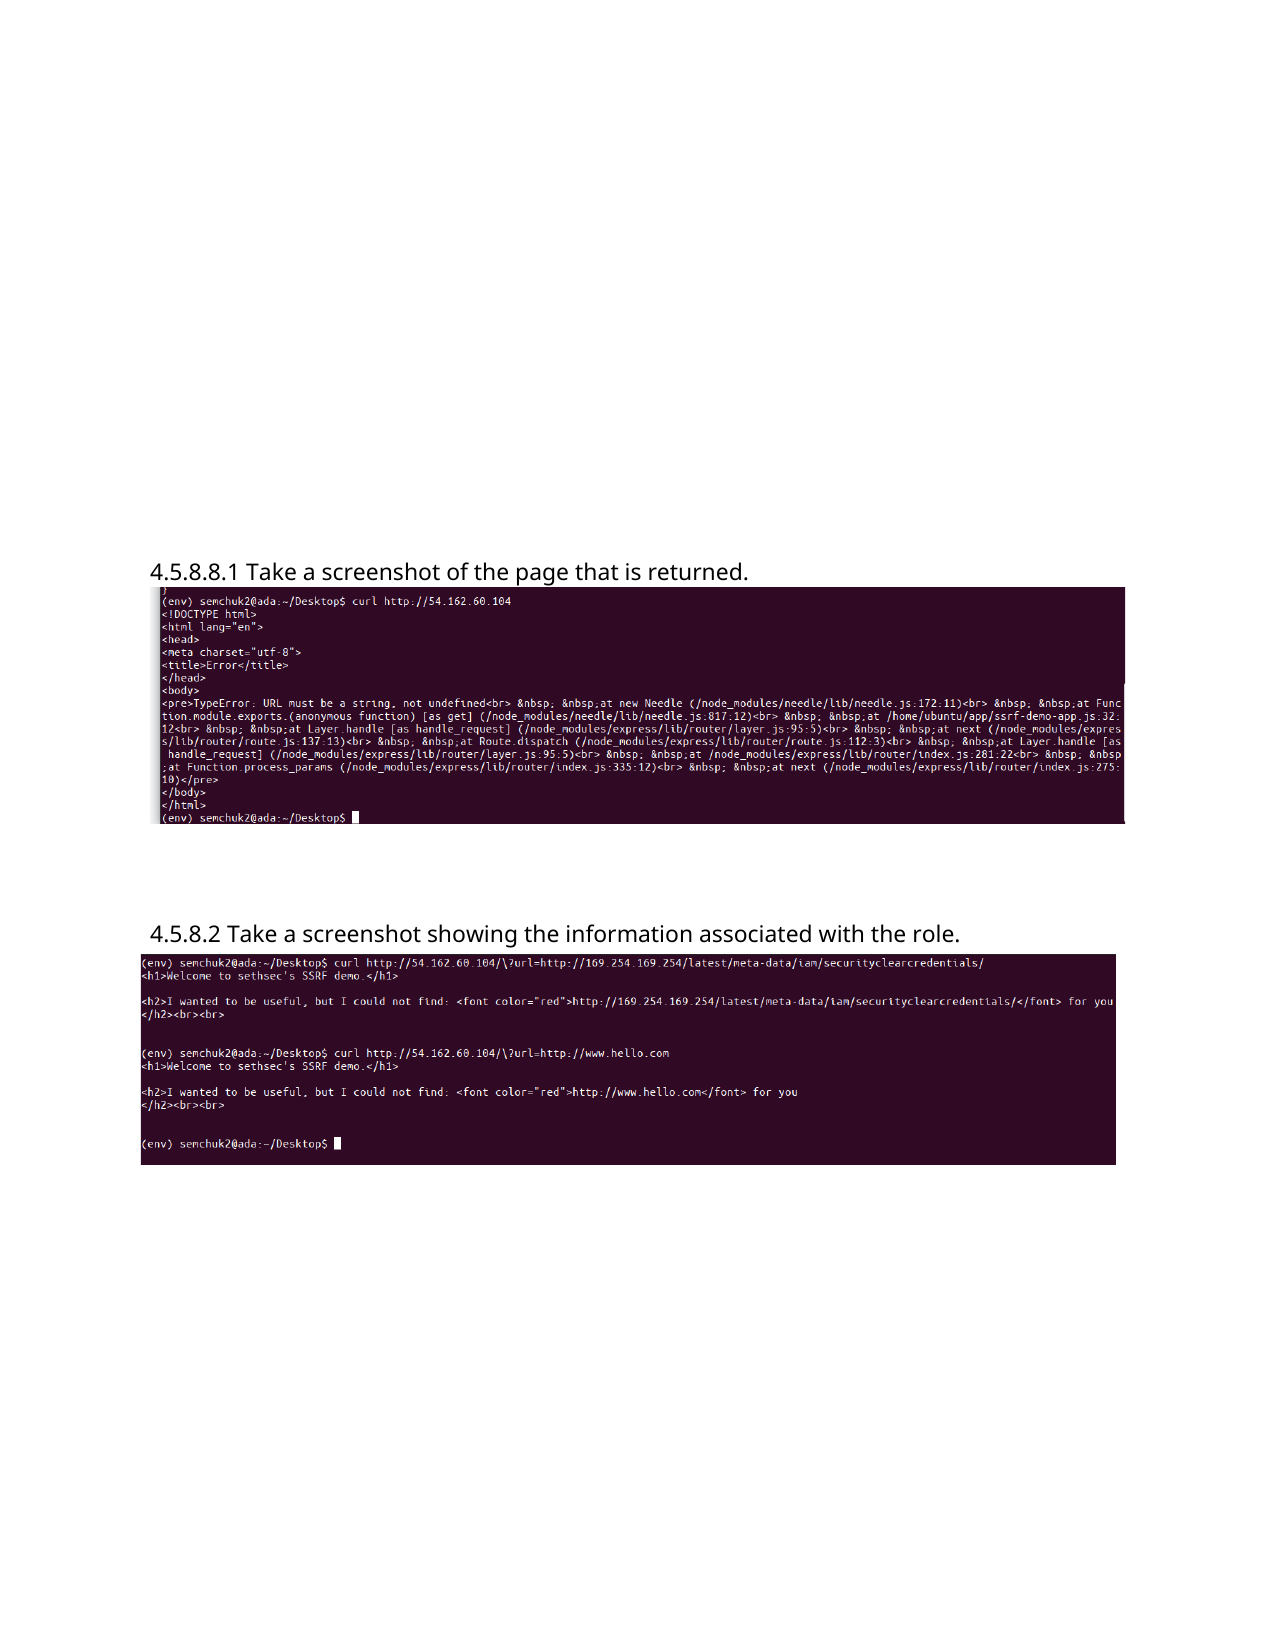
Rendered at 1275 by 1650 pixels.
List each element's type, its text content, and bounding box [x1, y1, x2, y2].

picture [150, 587, 1125, 824]
text 4.5.8.8.1 Take a screenshot of the page that is returned. [150, 556, 1125, 587]
picture [140, 954, 1116, 1165]
text 4.5.8.2 Take a screenshot showing the information associated with the role. [150, 917, 1125, 949]
